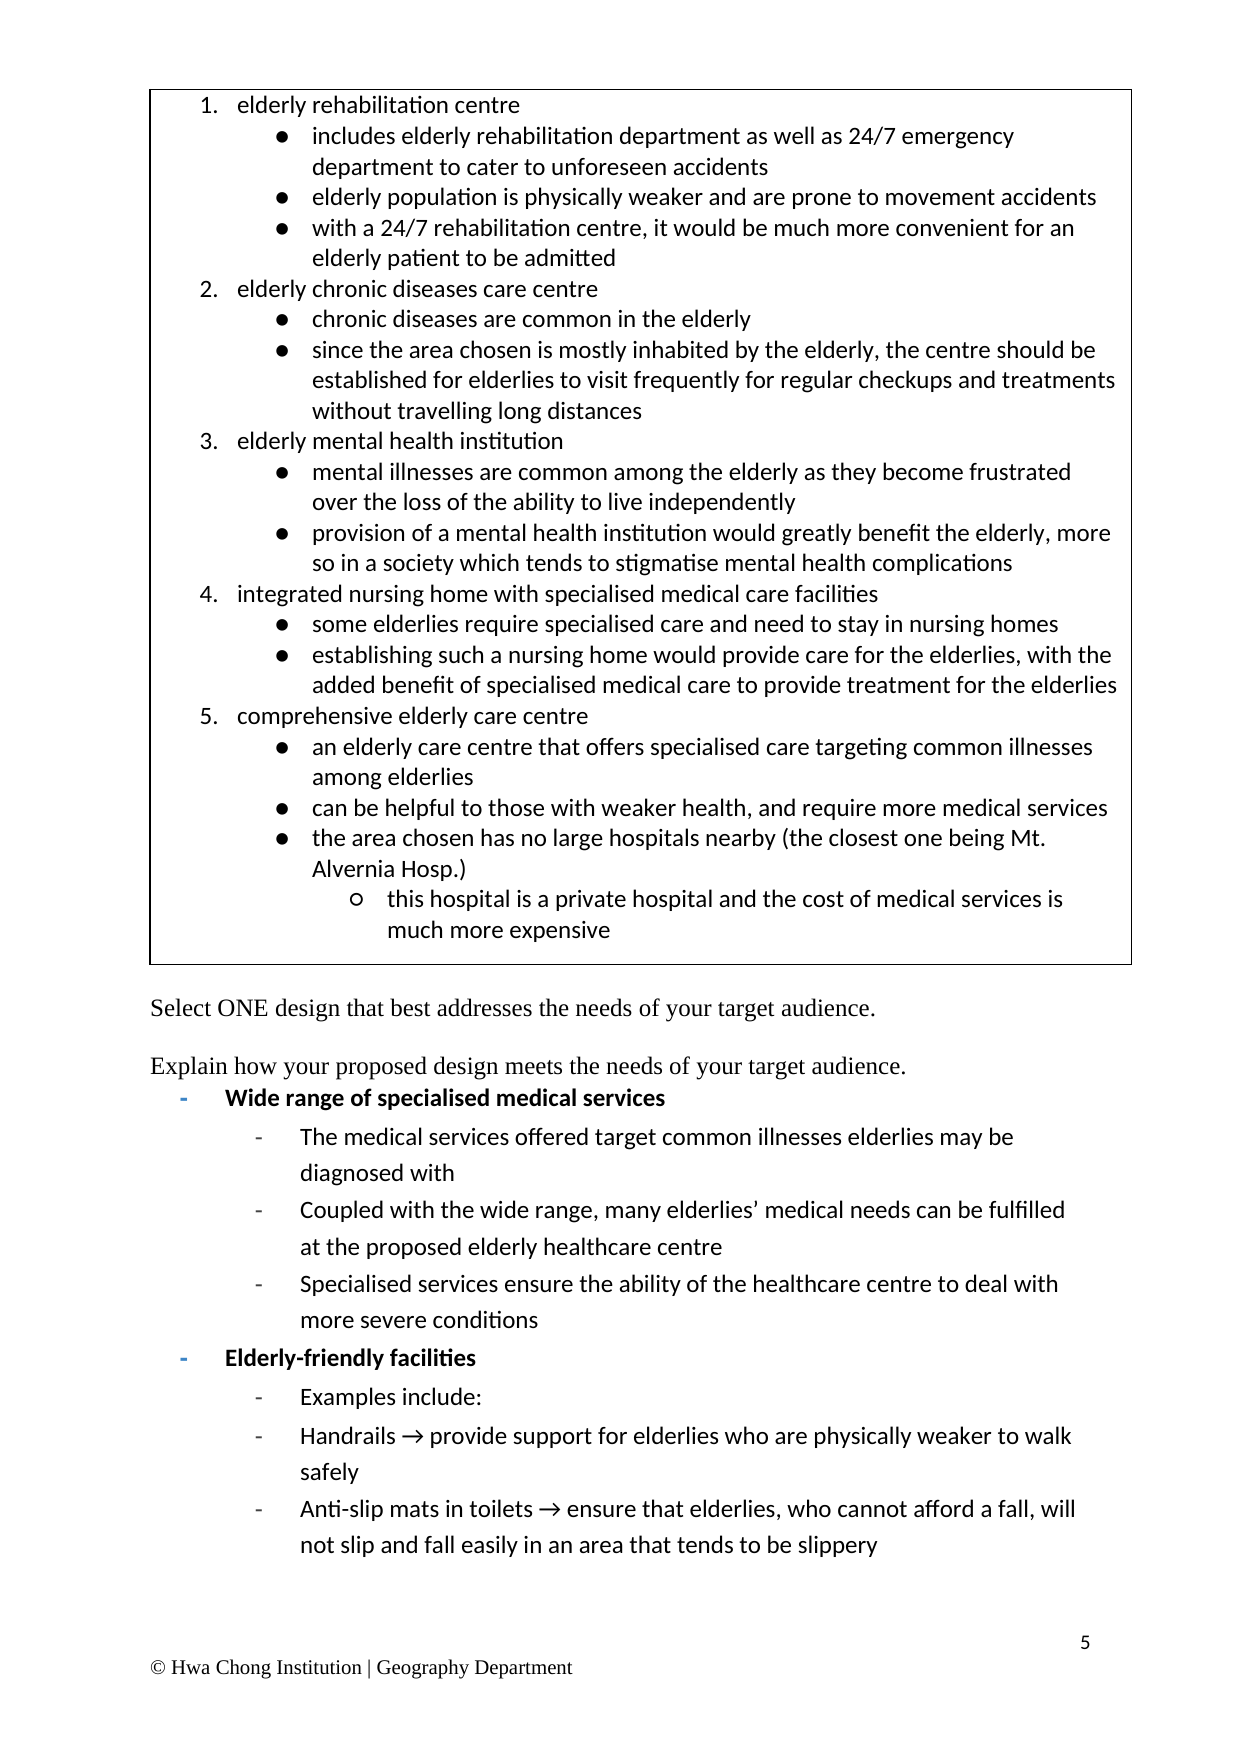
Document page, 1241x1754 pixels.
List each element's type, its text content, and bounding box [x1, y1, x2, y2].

text Explain how your proposed design meets the needs of your target audience. [150, 1051, 1090, 1079]
list Handrails → provide support for elderlies who are physically weaker to walk safely [262, 1418, 1090, 1487]
list Anti-slip mats in toilets → ensure that elderlies, who cannot afford a fall, will not slip and fall easily in an area that tends to be slippery [262, 1491, 1090, 1560]
list Elderly-friendly facilities [187, 1339, 1090, 1373]
text Select ONE design that best addresses the needs of your target audience. [150, 993, 1090, 1022]
list The medical services offered target common illnesses elderlies may be diagnosed with [262, 1119, 1090, 1188]
table_header elderly rehabilitation centre includes elderly rehabilitation department as well as 24/7 emergency department to cater to unforeseen accidents elderly population is physically weaker and are prone to movement accidents with a 24/7 rehabilitation centre, it would be much more convenient for an elderly patient to be admitted elderly chronic diseases care centre chronic diseases are common in the elderly since the area chosen is mostly inhabited by the elderly, the centre should be established for elderlies to visit frequently for regular checkups and treatments without travelling long distances elderly mental health institution mental illnesses are common among the elderly as they become frustrated over the loss of the ability to live independently provision of a mental health institution would greatly benefit the elderly, more so in a society which tends to stigmatise mental health complications integrated nursing home with specialised medical care facilities some elderlies require specialised care and need to stay in nursing homes establishing such a nursing home would provide care for the elderlies, with the added benefit of specialised medical care to provide treatment for the elderlies comprehensive elderly care centre an elderly care centre that offers specialised care targeting common illnesses among elderlies can be helpful to those with weaker health, and require more medical services the area chosen has no large hospitals nearby (the closest one being Mt. Alvernia Hosp.) this hospital is a private hospital and the cost of medical services is much more expensive [151, 90, 1131, 963]
list Wide range of specialised medical services [187, 1079, 1090, 1113]
list Specialised services ensure the ability of the healthcare centre to deal with more severe conditions [262, 1266, 1090, 1335]
list Coupled with the wide range, many elderlies’ medical needs can be fulfilled at the proposed elderly healthcare centre [262, 1192, 1090, 1261]
list Examples include: [262, 1378, 1090, 1412]
